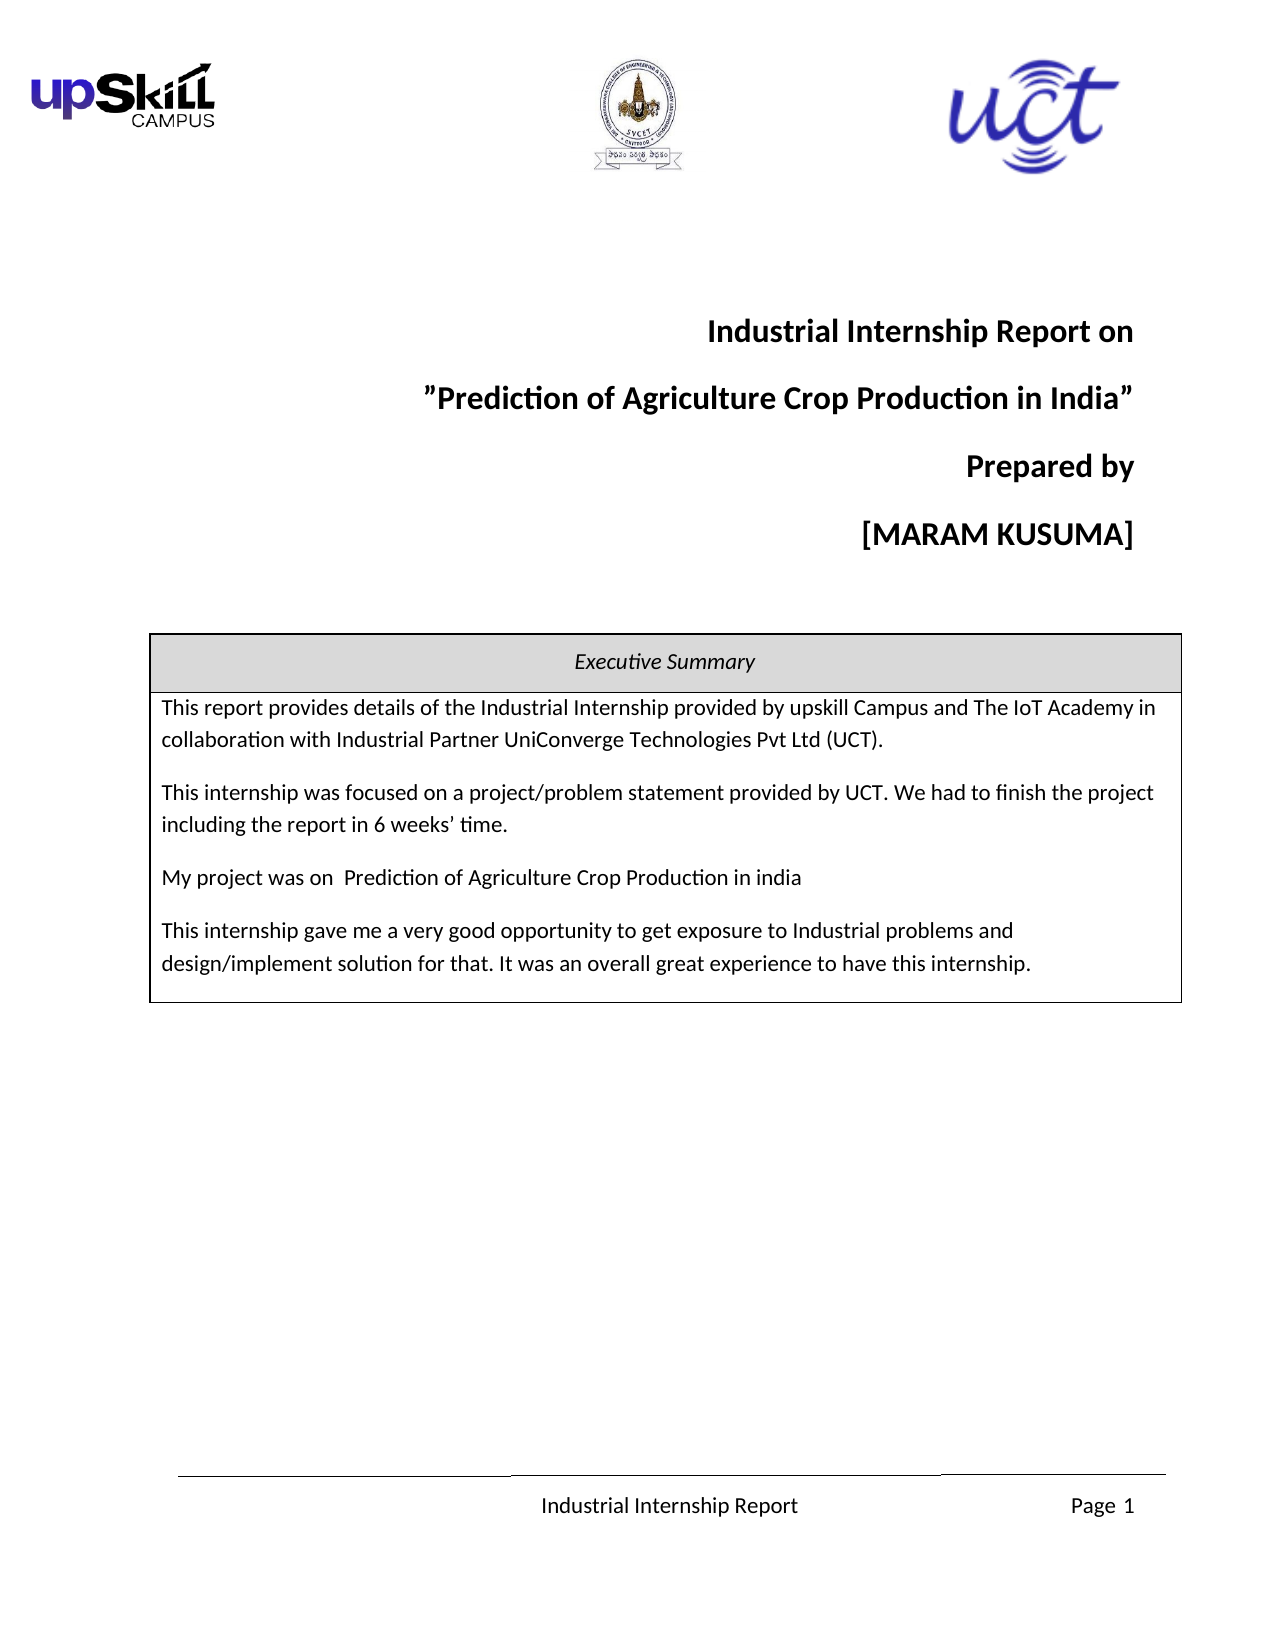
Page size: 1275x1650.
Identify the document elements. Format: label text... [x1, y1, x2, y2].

table_cell This report provides details of the Industrial Internship provided by upskill Campus and The IoT Academy in collaboration with Industrial Partner UniConverge Technologies Pvt Ltd (UCT). This internship was focused on a project/problem statement provided by UCT. We had to finish the project including the report in 6 weeks’ time. My project was on Prediction of Agriculture Crop Production in india This internship gave me a very good opportunity to get exposure to Industrial problems and design/implement solution for that. It was an overall great experience to have this internship. [151, 693, 1181, 1001]
text [MARAM KUSUMA] [150, 512, 1134, 553]
table_header Executive Summary [151, 635, 1181, 692]
text Prepared by [150, 445, 1134, 486]
text Industrial Internship Report on [150, 310, 1134, 350]
text ”Prediction of Agriculture Crop Production in India” [150, 377, 1134, 418]
